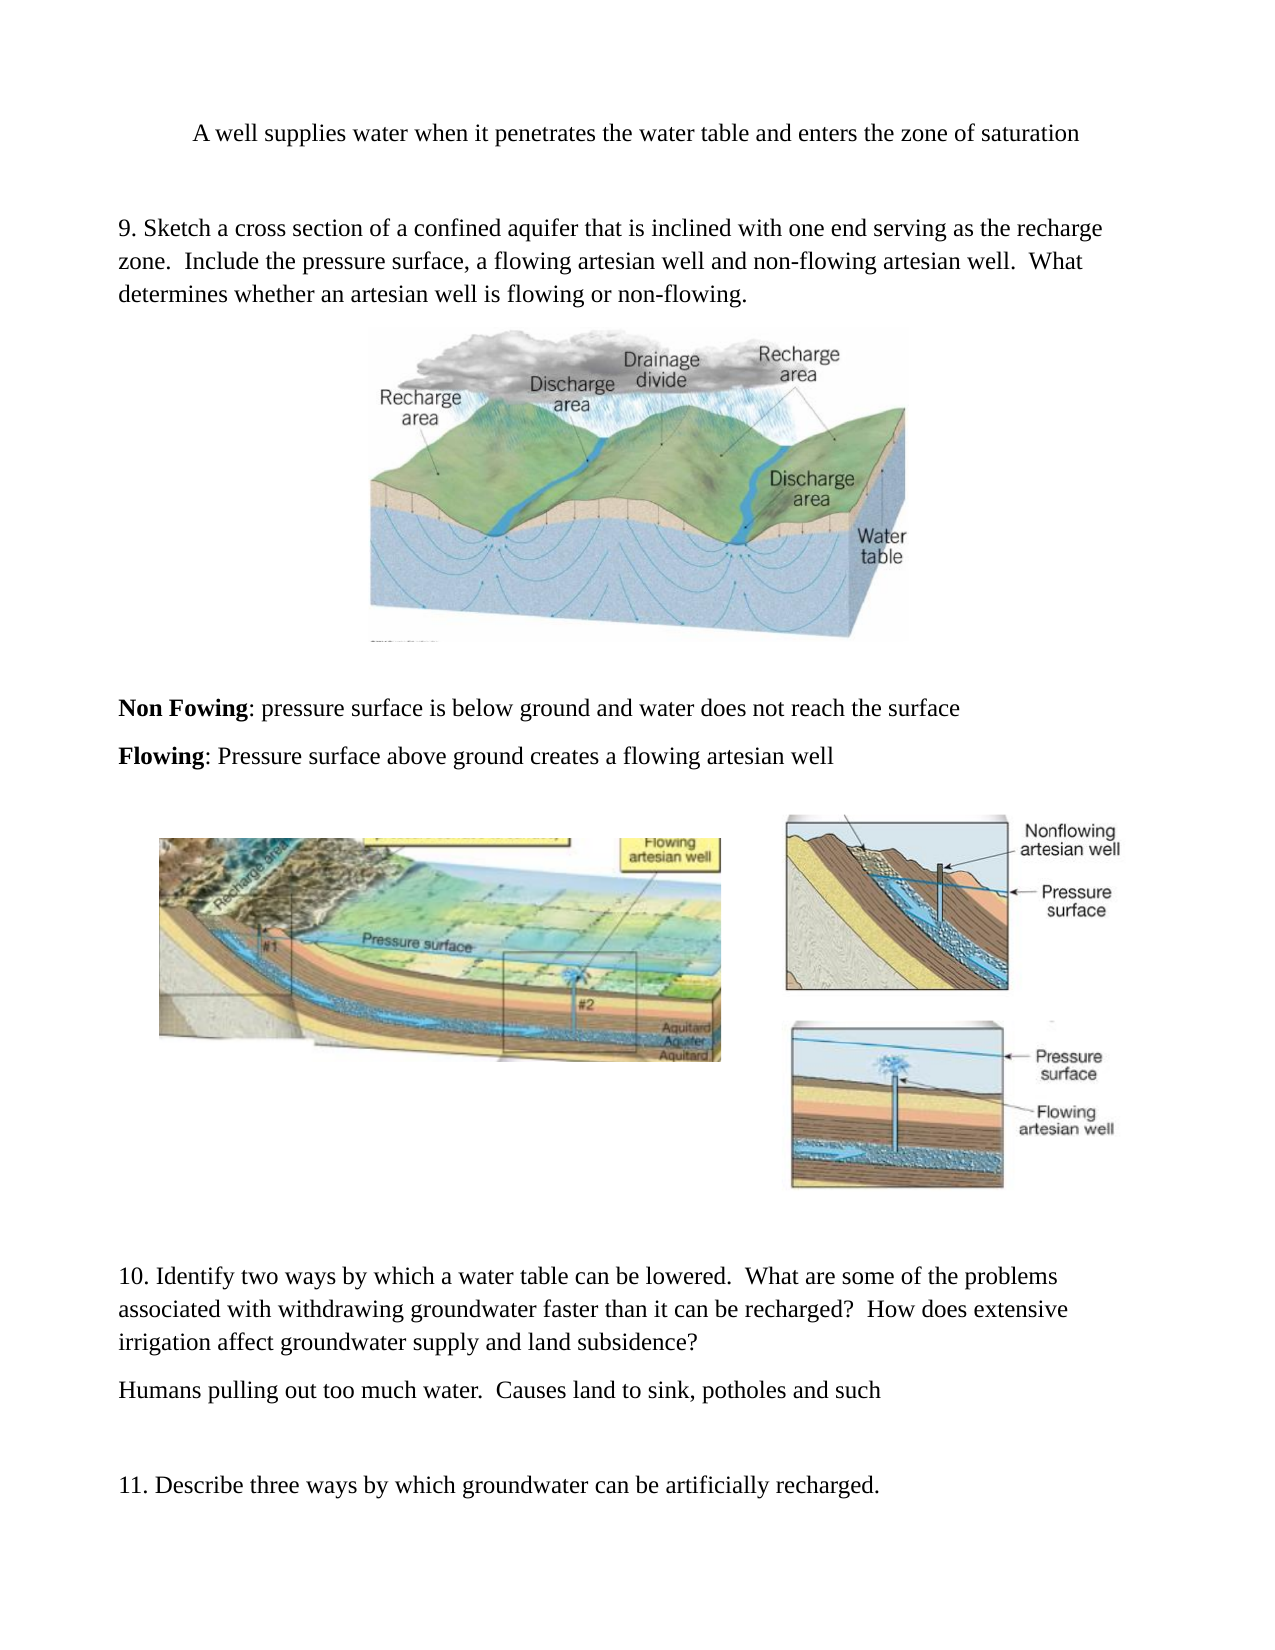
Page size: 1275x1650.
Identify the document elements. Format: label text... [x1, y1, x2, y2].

text 10. Identify two ways by which a water table can be lowered. What are some of the problems associated with withdrawing groundwater faster than it can be recharged? How does extensive irrigation affect groundwater supply and land subsidence? [118, 1261, 1157, 1356]
text 11. Describe three ways by which groundwater can be artificially recharged. [118, 1470, 1157, 1499]
text Non Fowing: pressure surface is below ground and water does not reach the surface [118, 693, 1157, 722]
text Humans pulling out too much water. Causes land to sink, potholes and such [118, 1375, 1157, 1404]
text 9. Sketch a cross section of a confined aquifer that is inclined with one end serving as the recharge zone. Include the pressure surface, a flowing artesian well and non-flowing artesian well. What determines whether an artesian well is flowing or non-flowing. [118, 213, 1157, 308]
picture [768, 787, 1143, 1214]
picture [159, 838, 722, 1062]
text A well supplies water when it penetrates the water table and enters the zone of saturation [192, 118, 1157, 147]
text Flowing: Pressure surface above ground creates a flowing artesian well [118, 741, 1157, 770]
picture [362, 327, 914, 642]
